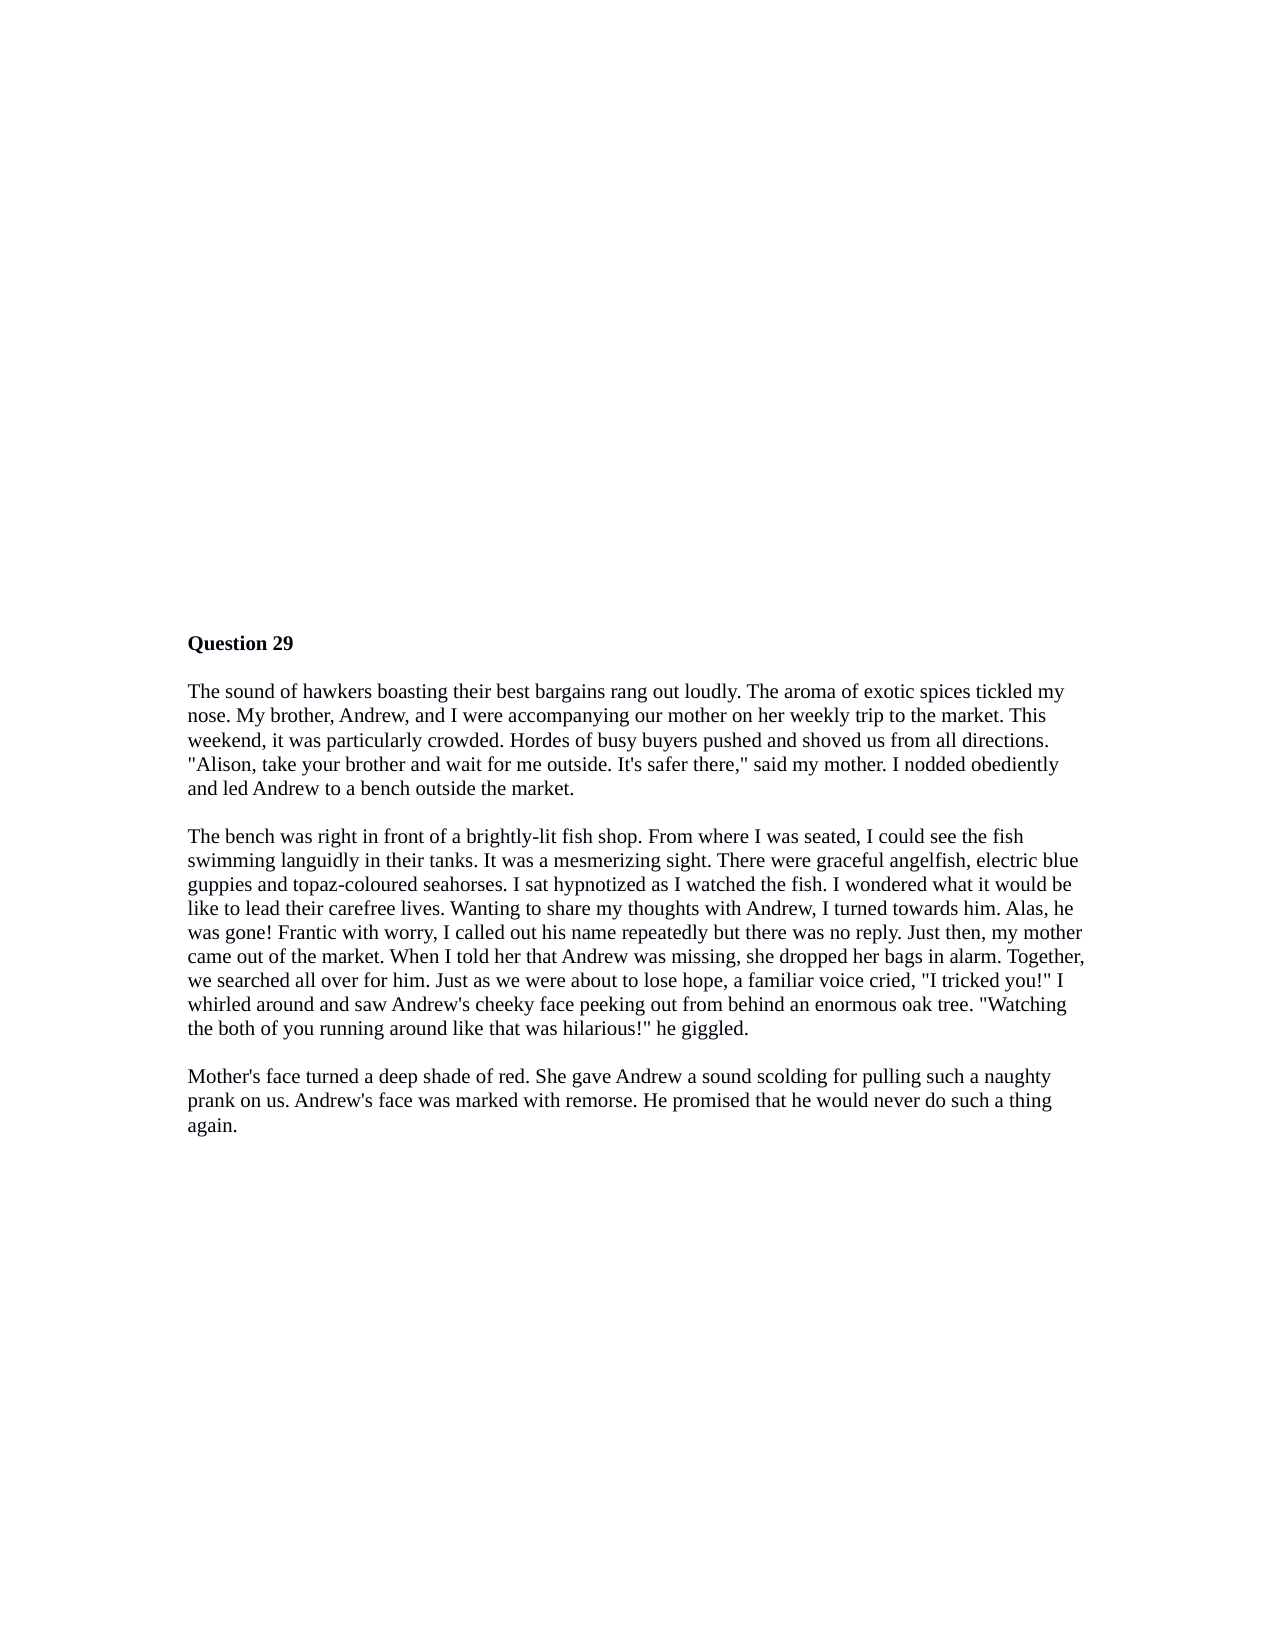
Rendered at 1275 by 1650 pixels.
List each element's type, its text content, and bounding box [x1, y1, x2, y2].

text The sound of hawkers boasting their best bargains rang out loudly. The aroma of exotic spices tickled my nose. My brother, Andrew, and I were accompanying our mother on her weekly trip to the market. This weekend, it was particularly crowded. Hordes of busy buyers pushed and shoved us from all directions. "Alison, take your brother and wait for me outside. It's safer there," said my mother. I nodded obediently and led Andrew to a bench outside the market. [187, 679, 1087, 800]
text Question 29 [187, 631, 1087, 655]
text Mother's face turned a deep shade of red. She gave Andrew a sound scolding for pulling such a naughty prank on us. Andrew's face was marked with remorse. He promised that he would never do such a thing again. [187, 1064, 1087, 1137]
text The bench was right in front of a brightly-lit fish shop. From where I was seated, I could see the fish swimming languidly in their tanks. It was a mesmerizing sight. There were graceful angelfish, electric blue guppies and topaz-coloured seahorses. I sat hypnotized as I watched the fish. I wondered what it would be like to lead their carefree lives. Wanting to share my thoughts with Andrew, I turned towards him. Alas, he was gone! Frantic with worry, I called out his name repeatedly but there was no reply. Just then, my mother came out of the market. When I told her that Andrew was missing, she dropped her bags in alarm. Together, we searched all over for him. Just as we were about to lose hope, a familiar voice cried, "I tricked you!" I whirled around and saw Andrew's cheeky face peeking out from behind an enormous oak tree. "Watching the both of you running around like that was hilarious!" he giggled. [187, 824, 1087, 1040]
